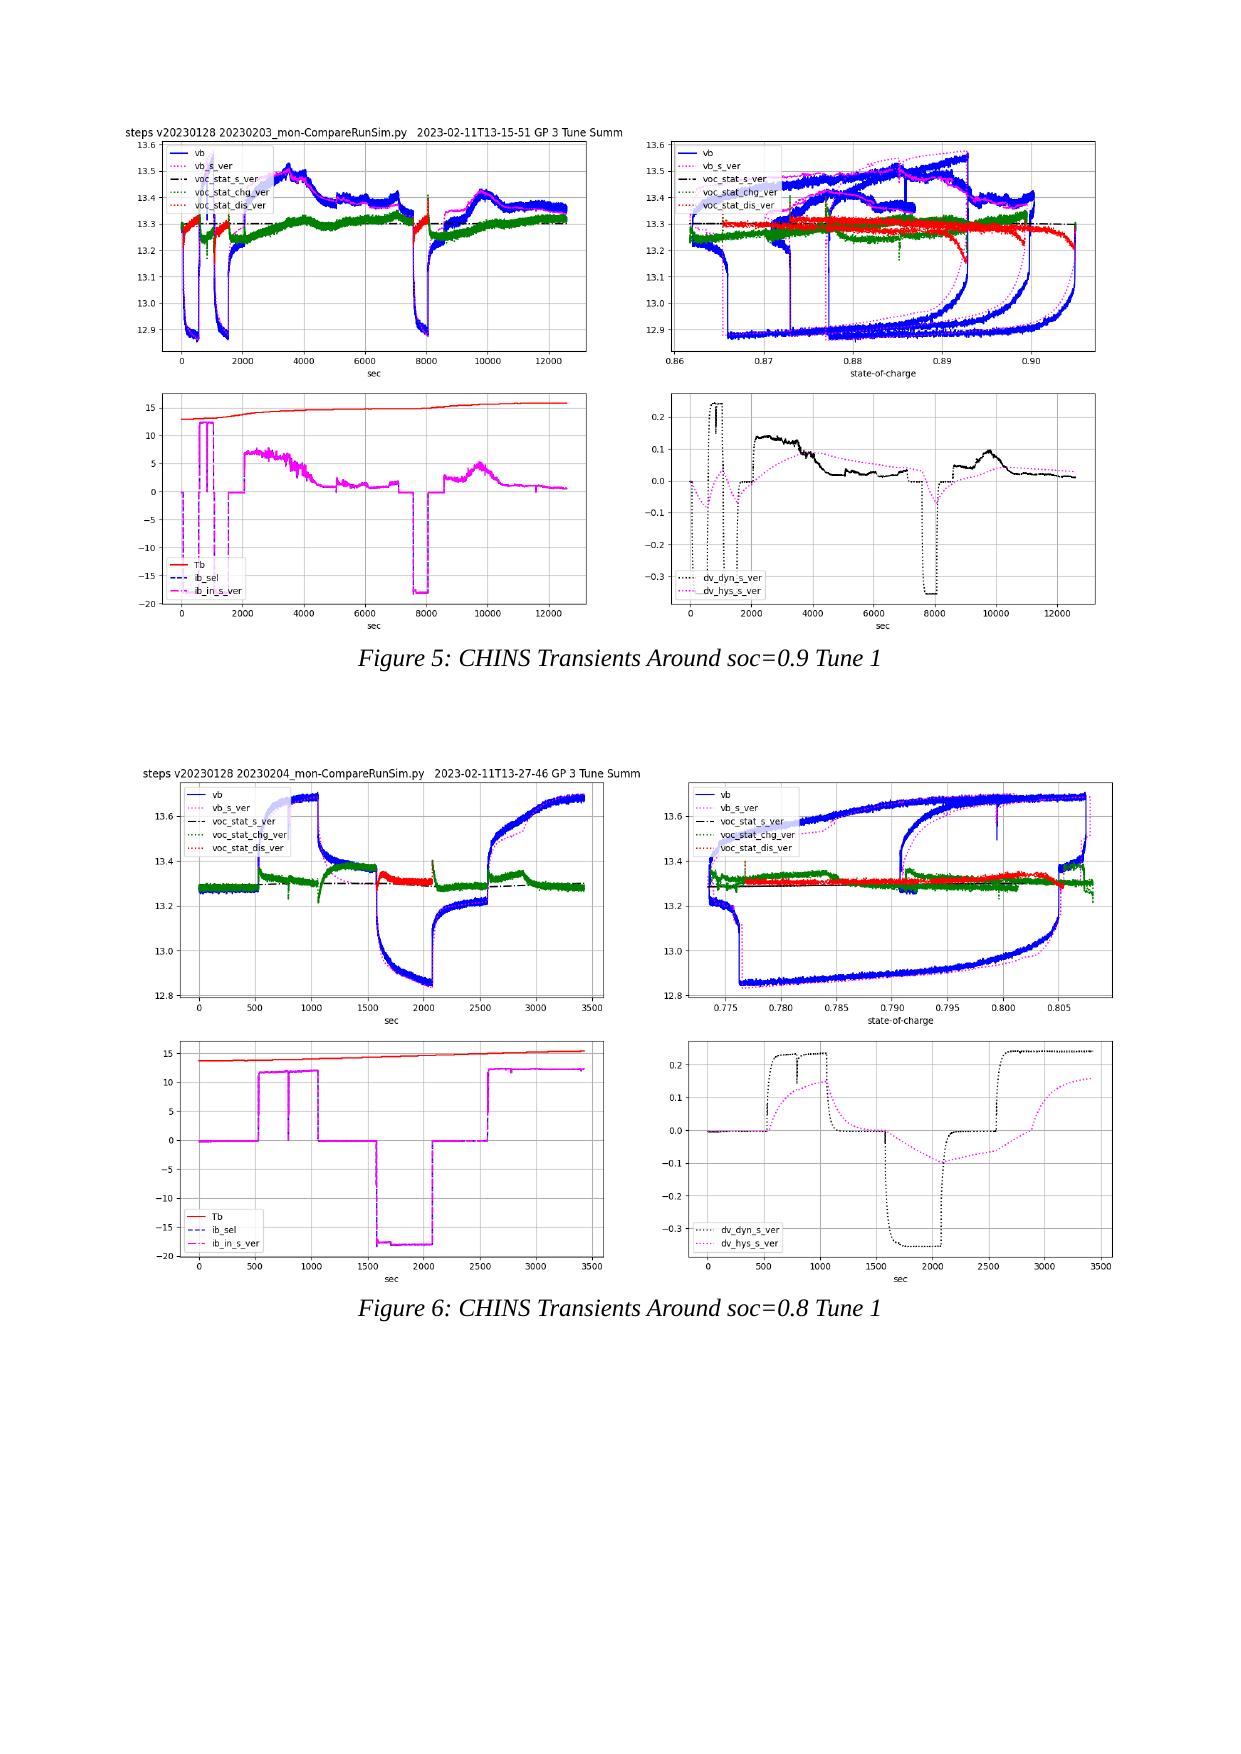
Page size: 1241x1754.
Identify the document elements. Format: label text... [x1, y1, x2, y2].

text Figure 5: CHINS Transients Around soc=0.9 Tune 1 [118, 644, 1122, 672]
picture [118, 118, 1122, 644]
picture [118, 758, 1122, 1294]
text Figure 6: CHINS Transients Around soc=0.8 Tune 1 [118, 1294, 1122, 1322]
